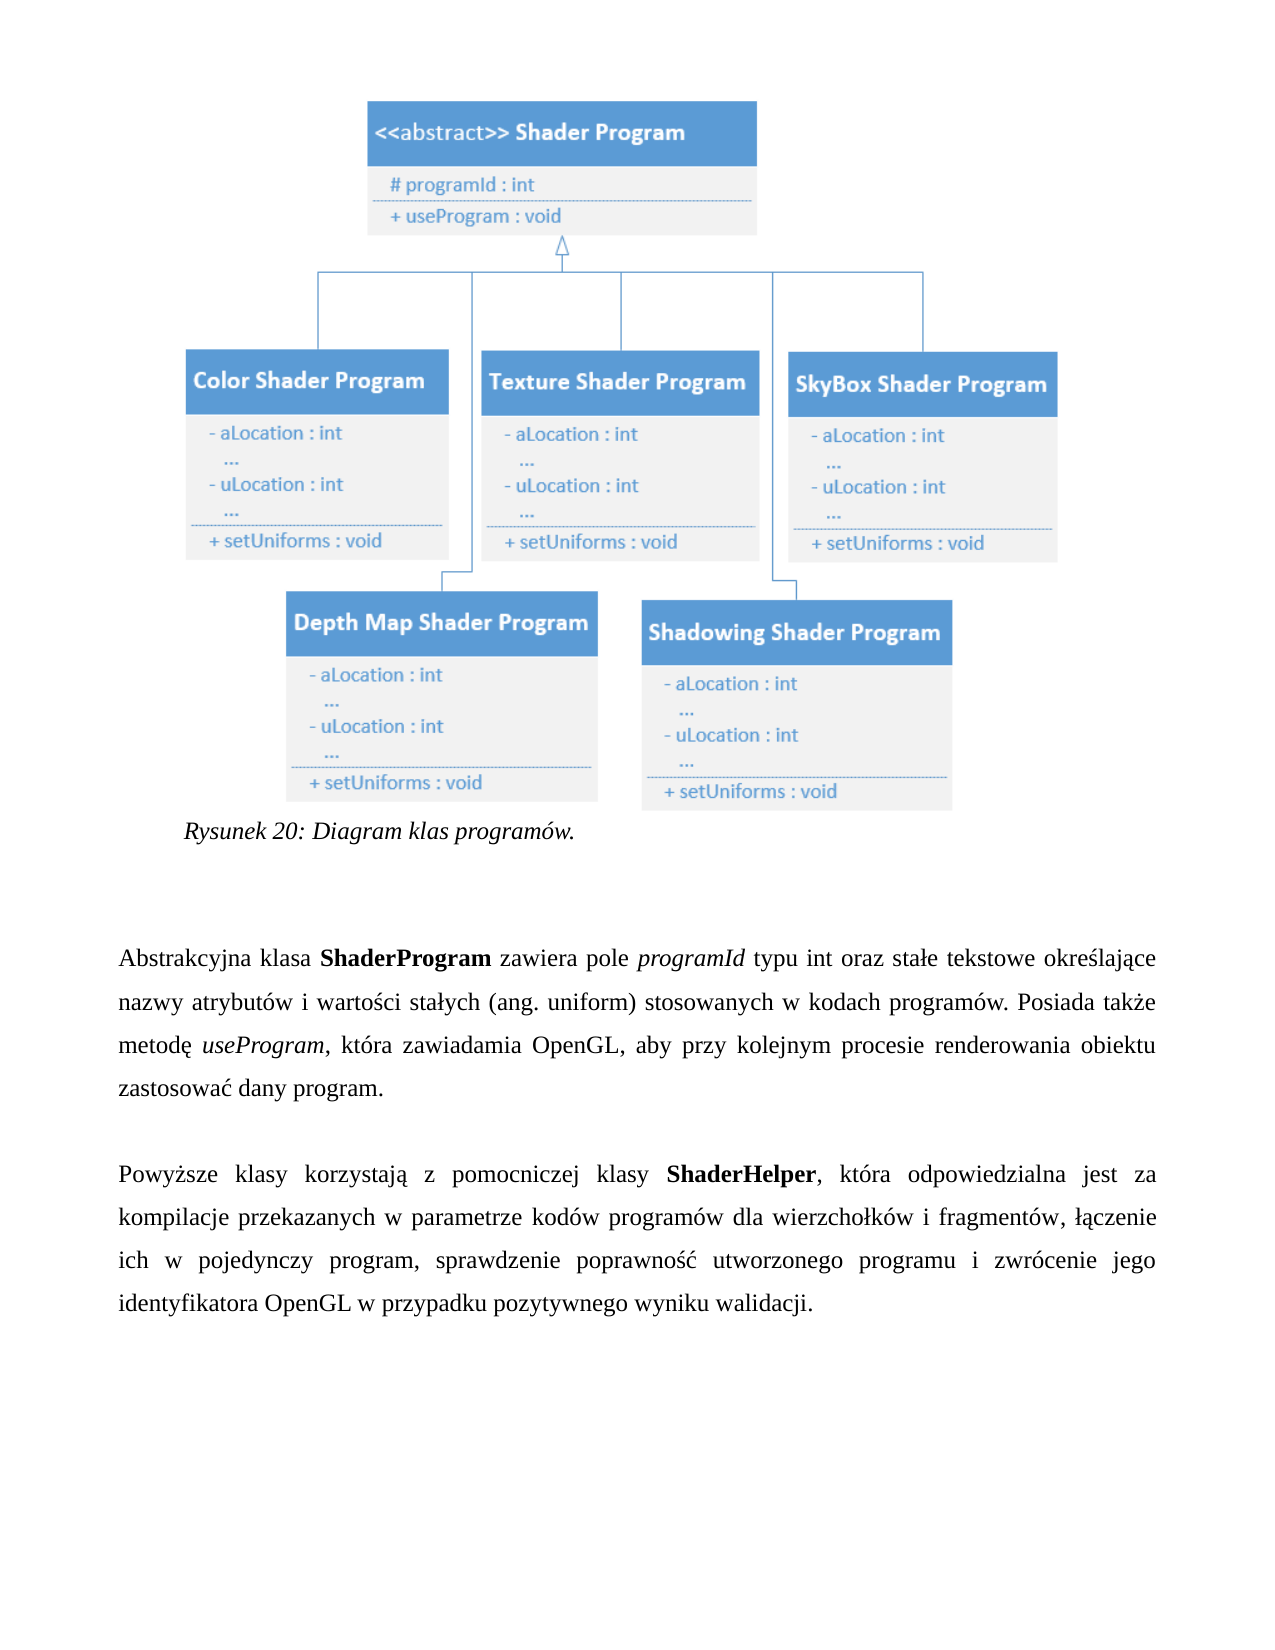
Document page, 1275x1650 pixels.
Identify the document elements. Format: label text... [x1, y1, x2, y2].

text Powyższe klasy korzystają z pomocniczej klasy ShaderHelper, która odpowiedzialna jest za kompilacje przekazanych w parametrze kodów programów dla wierzchołków i fragmentów, łączenie ich w pojedynczy program, sprawdzenie poprawność utworzonego programu i zwrócenie jego identyfikatora OpenGL w przypadku pozytywnego wyniku walidacji. [118, 1159, 1157, 1317]
picture [181, 96, 1094, 817]
text Abstrakcyjna klasa ShaderProgram zawiera pole programId typu int oraz stałe tekstowe określające nazwy atrybutów i wartości stałych (ang. uniform) stosowanych w kodach programów. Posiada także metodę useProgram, która zawiadamia OpenGL, aby przy kolejnym procesie renderowania obiektu zastosować dany program. [118, 943, 1157, 1102]
text Rysunek 20: Diagram klas programów. [183, 817, 1092, 845]
